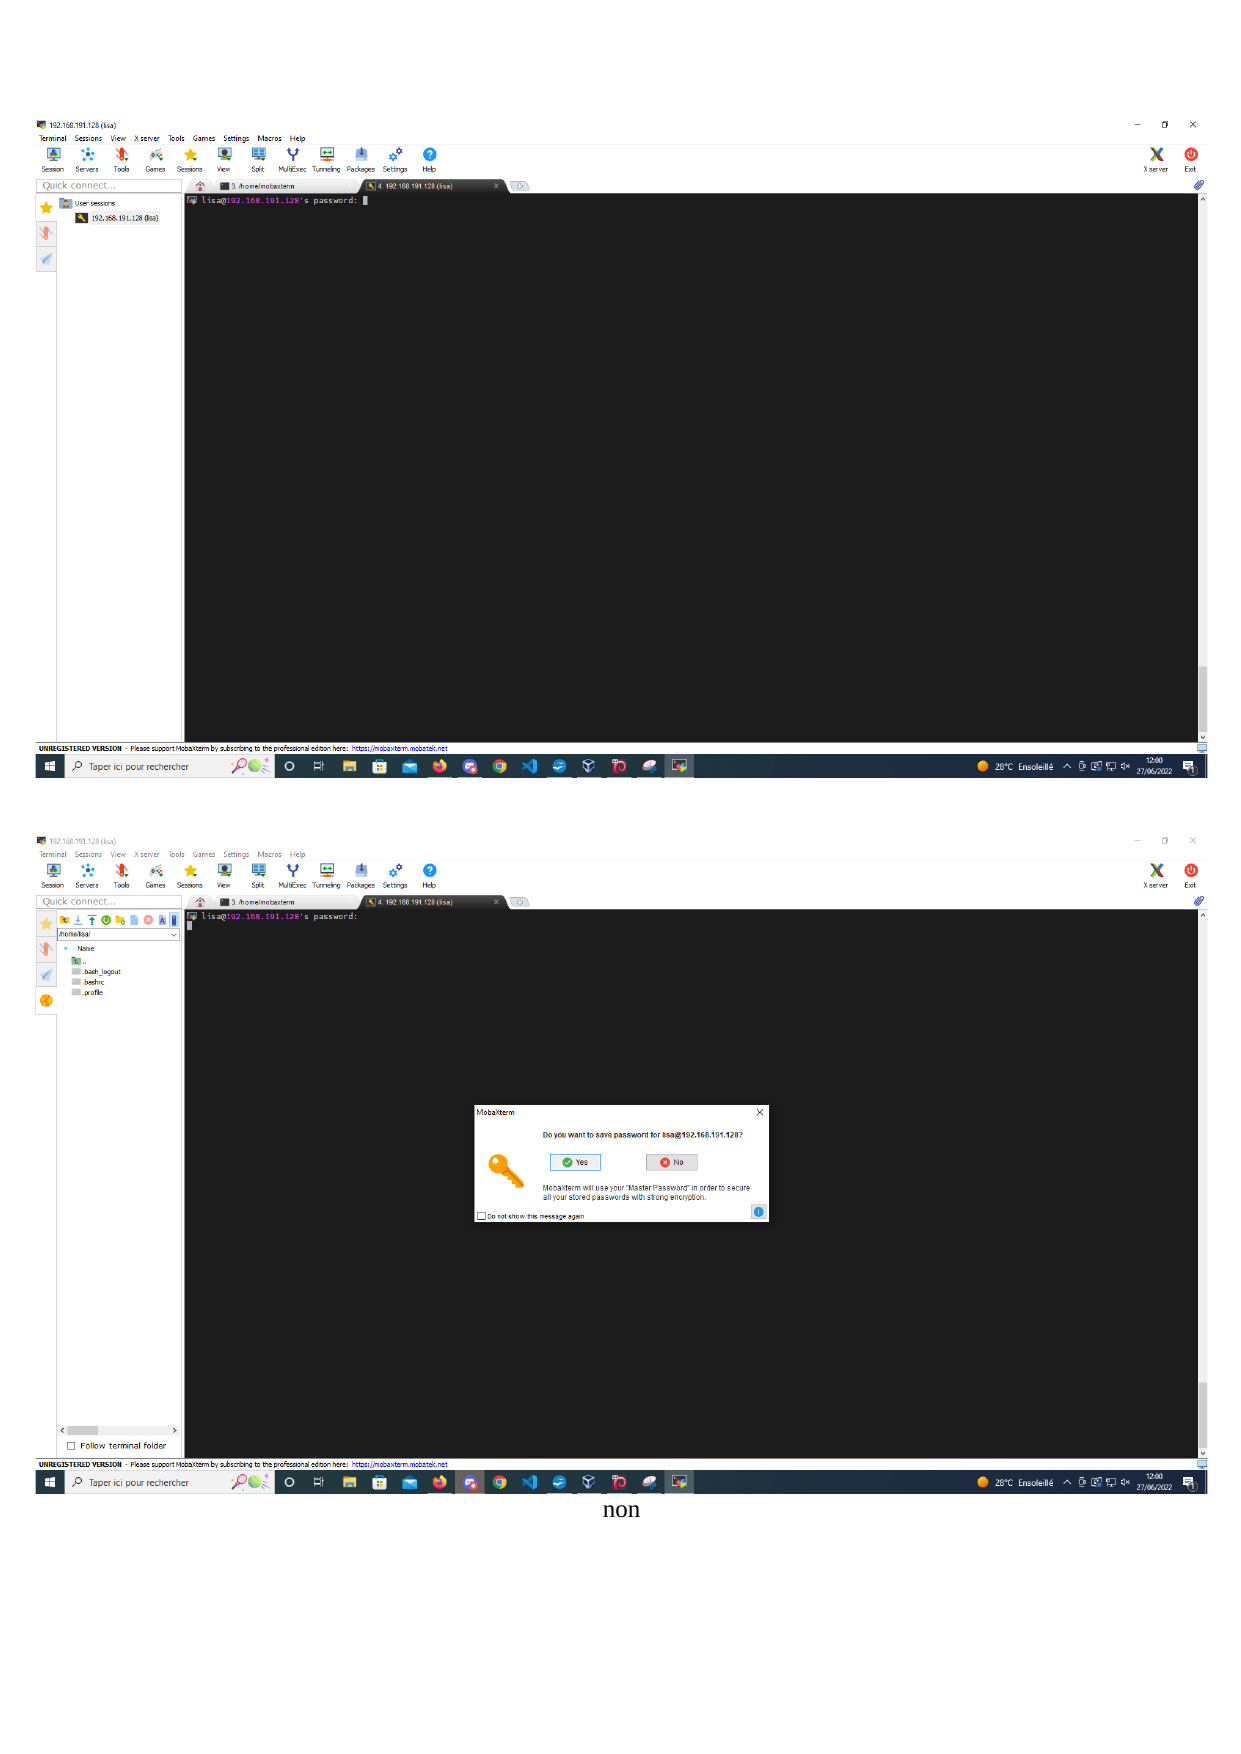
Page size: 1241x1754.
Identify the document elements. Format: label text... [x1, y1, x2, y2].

picture [35, 118, 1208, 778]
text non [36, 1494, 1207, 1523]
picture [35, 834, 1208, 1494]
